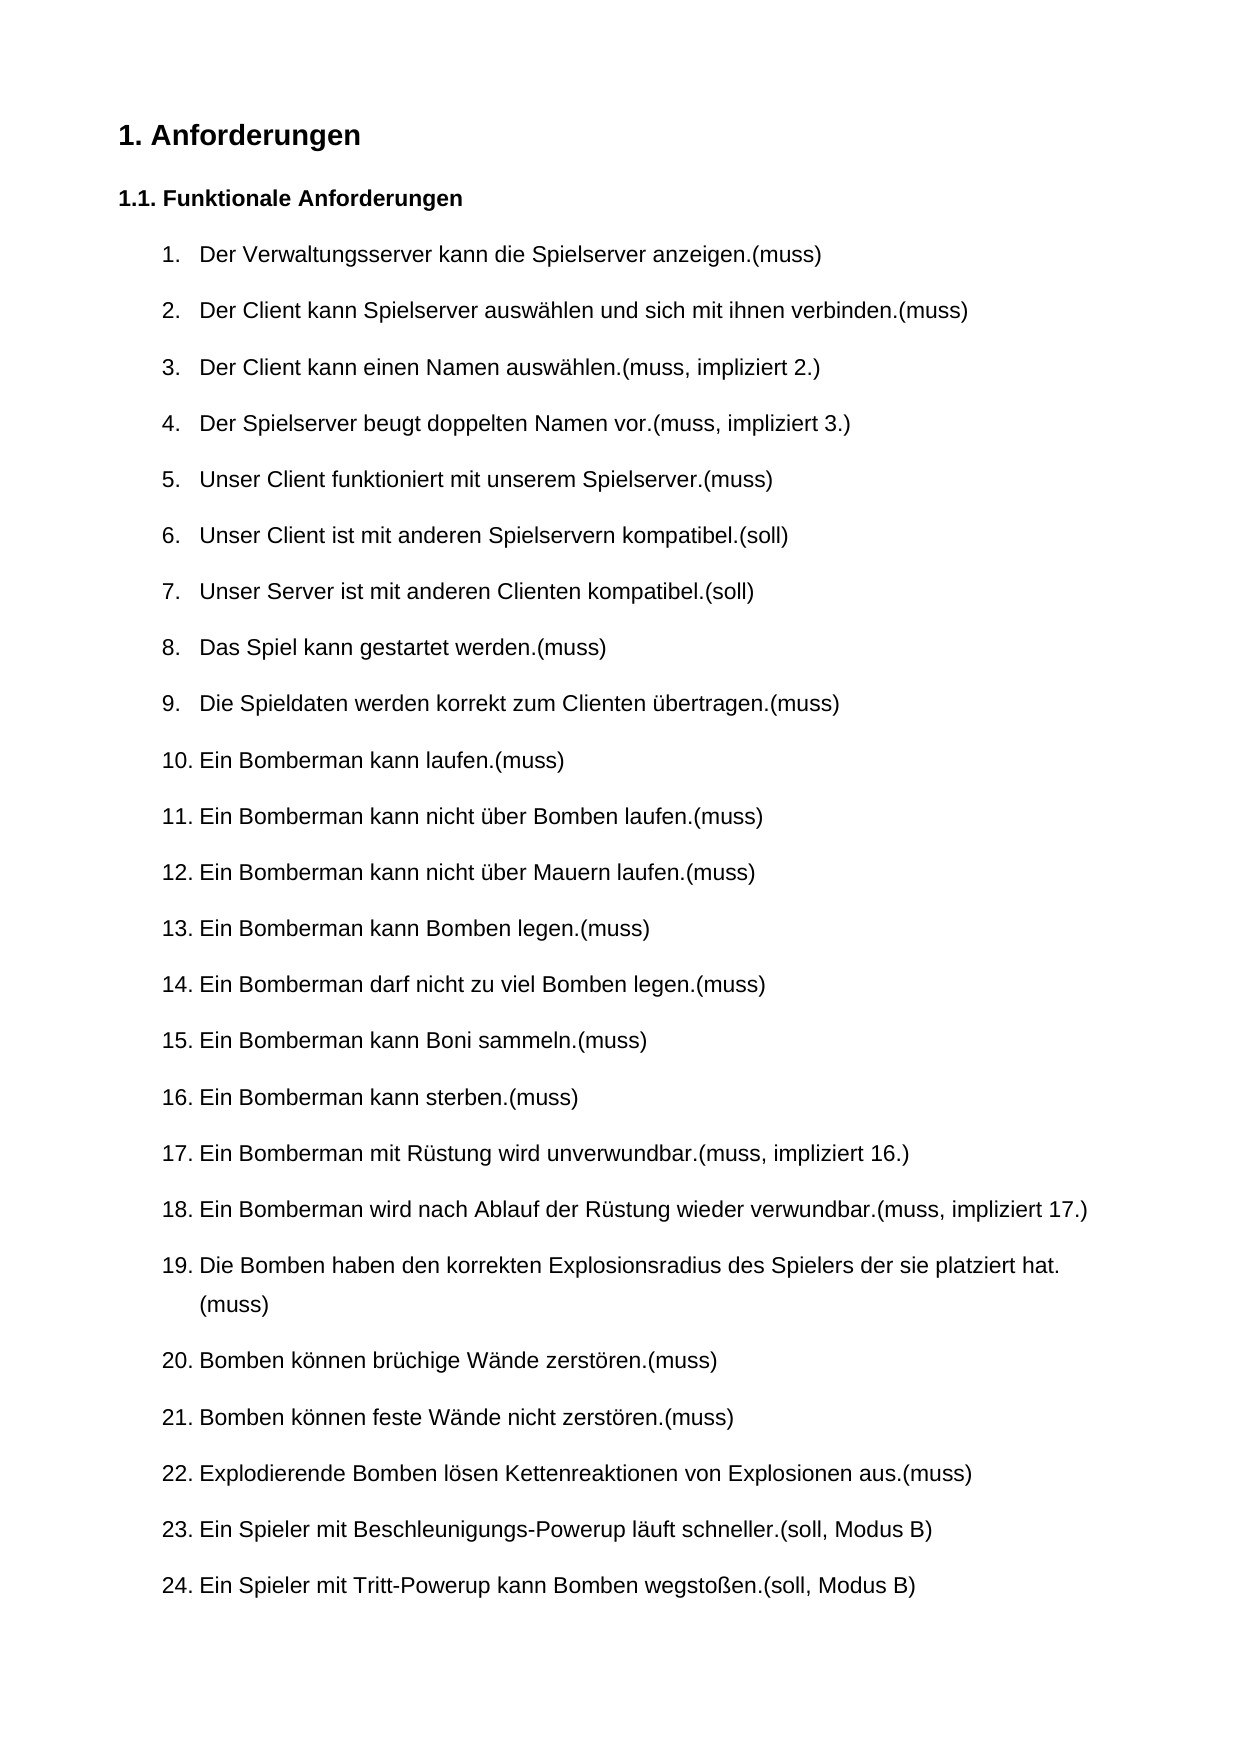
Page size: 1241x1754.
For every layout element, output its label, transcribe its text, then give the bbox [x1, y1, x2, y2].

list Unser Server ist mit anderen Clienten kompatibel.(soll) [162, 578, 1122, 604]
text 1.1. Funktionale Anforderungen [118, 185, 1122, 211]
list Der Client kann einen Namen auswählen.(muss, impliziert 2.) [162, 353, 1122, 380]
list Ein Spieler mit Tritt-Powerup kann Bomben wegstoßen.(soll, Modus B) [162, 1572, 1122, 1598]
list Ein Bomberman kann Boni sammeln.(muss) [162, 1027, 1122, 1054]
list Die Bomben haben den korrekten Explosionsradius des Spielers der sie platziert hat.(muss) [162, 1252, 1122, 1318]
list Das Spiel kann gestartet werden.(muss) [162, 634, 1122, 661]
list Ein Bomberman kann sterben.(muss) [162, 1083, 1122, 1110]
list Ein Bomberman darf nicht zu viel Bomben legen.(muss) [162, 971, 1122, 997]
list Ein Spieler mit Beschleunigungs-Powerup läuft schneller.(soll, Modus B) [162, 1516, 1122, 1542]
list Ein Bomberman kann nicht über Mauern laufen.(muss) [162, 859, 1122, 885]
list Unser Client ist mit anderen Spielservern kompatibel.(soll) [162, 522, 1122, 548]
list Bomben können brüchige Wände zerstören.(muss) [162, 1347, 1122, 1374]
list Ein Bomberman kann Bomben legen.(muss) [162, 915, 1122, 941]
list Ein Bomberman kann laufen.(muss) [162, 747, 1122, 773]
list Der Verwaltungsserver kann die Spielserver anzeigen.(muss) [162, 241, 1122, 268]
list Der Spielserver beugt doppelten Namen vor.(muss, impliziert 3.) [162, 410, 1122, 436]
list Unser Client funktioniert mit unserem Spielserver.(muss) [162, 466, 1122, 492]
text 1. Anforderungen [118, 118, 1122, 152]
list Ein Bomberman mit Rüstung wird unverwundbar.(muss, impliziert 16.) [162, 1139, 1122, 1166]
list Explodierende Bomben lösen Kettenreaktionen von Explosionen aus.(muss) [162, 1460, 1122, 1486]
list Bomben können feste Wände nicht zerstören.(muss) [162, 1404, 1122, 1430]
list Der Client kann Spielserver auswählen und sich mit ihnen verbinden.(muss) [162, 297, 1122, 324]
list Ein Bomberman wird nach Ablauf der Rüstung wieder verwundbar.(muss, impliziert 17.) [162, 1196, 1122, 1222]
list Die Spieldaten werden korrekt zum Clienten übertragen.(muss) [162, 690, 1122, 717]
list Ein Bomberman kann nicht über Bomben laufen.(muss) [162, 803, 1122, 829]
